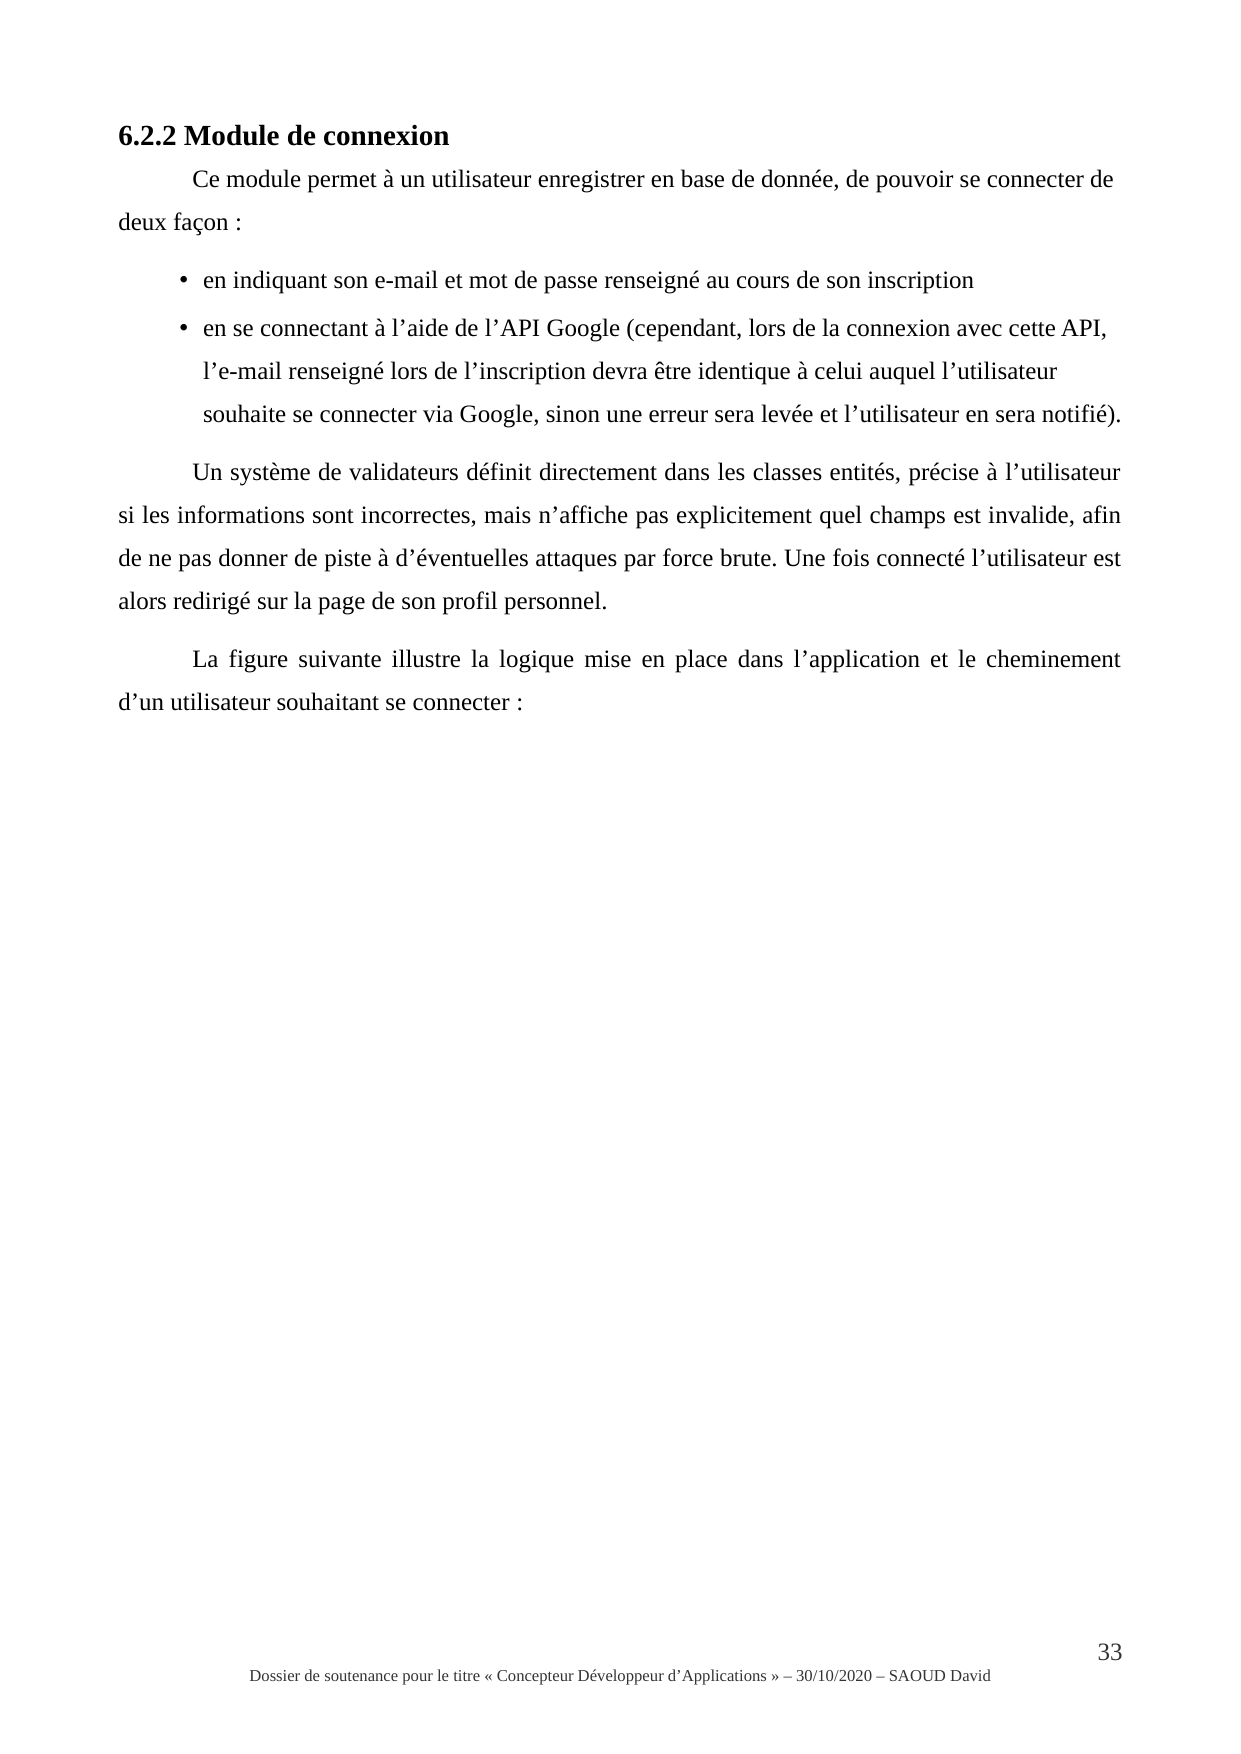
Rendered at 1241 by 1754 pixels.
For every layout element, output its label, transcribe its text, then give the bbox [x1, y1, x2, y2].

list en indiquant son e-mail et mot de passe renseigné au cours de son inscription [179, 265, 1122, 294]
text Ce module permet à un utilisateur enregistrer en base de donnée, de pouvoir se connecter de deux façon : [118, 164, 1122, 236]
list en se connectant à l’aide de l’API Google (cependant, lors de la connexion avec cette API, l’e-mail renseigné lors de l’inscription devra être identique à celui auquel l’utilisateur souhaite se connecter via Google, sinon une erreur sera levée et l’utilisateur en sera notifié). [179, 313, 1122, 428]
text Un système de validateurs définit directement dans les classes entités, précise à l’utilisateur si les informations sont incorrectes, mais n’affiche pas explicitement quel champs est invalide, afin de ne pas donner de piste à d’éventuelles attaques par force brute. Une fois connecté l’utilisateur est alors redirigé sur la page de son profil personnel. [118, 457, 1122, 615]
text La figure suivante illustre la logique mise en place dans l’application et le cheminement d’un utilisateur souhaitant se connecter : [118, 644, 1122, 716]
subtitle 6.2.2 Module de connexion [118, 118, 1122, 152]
